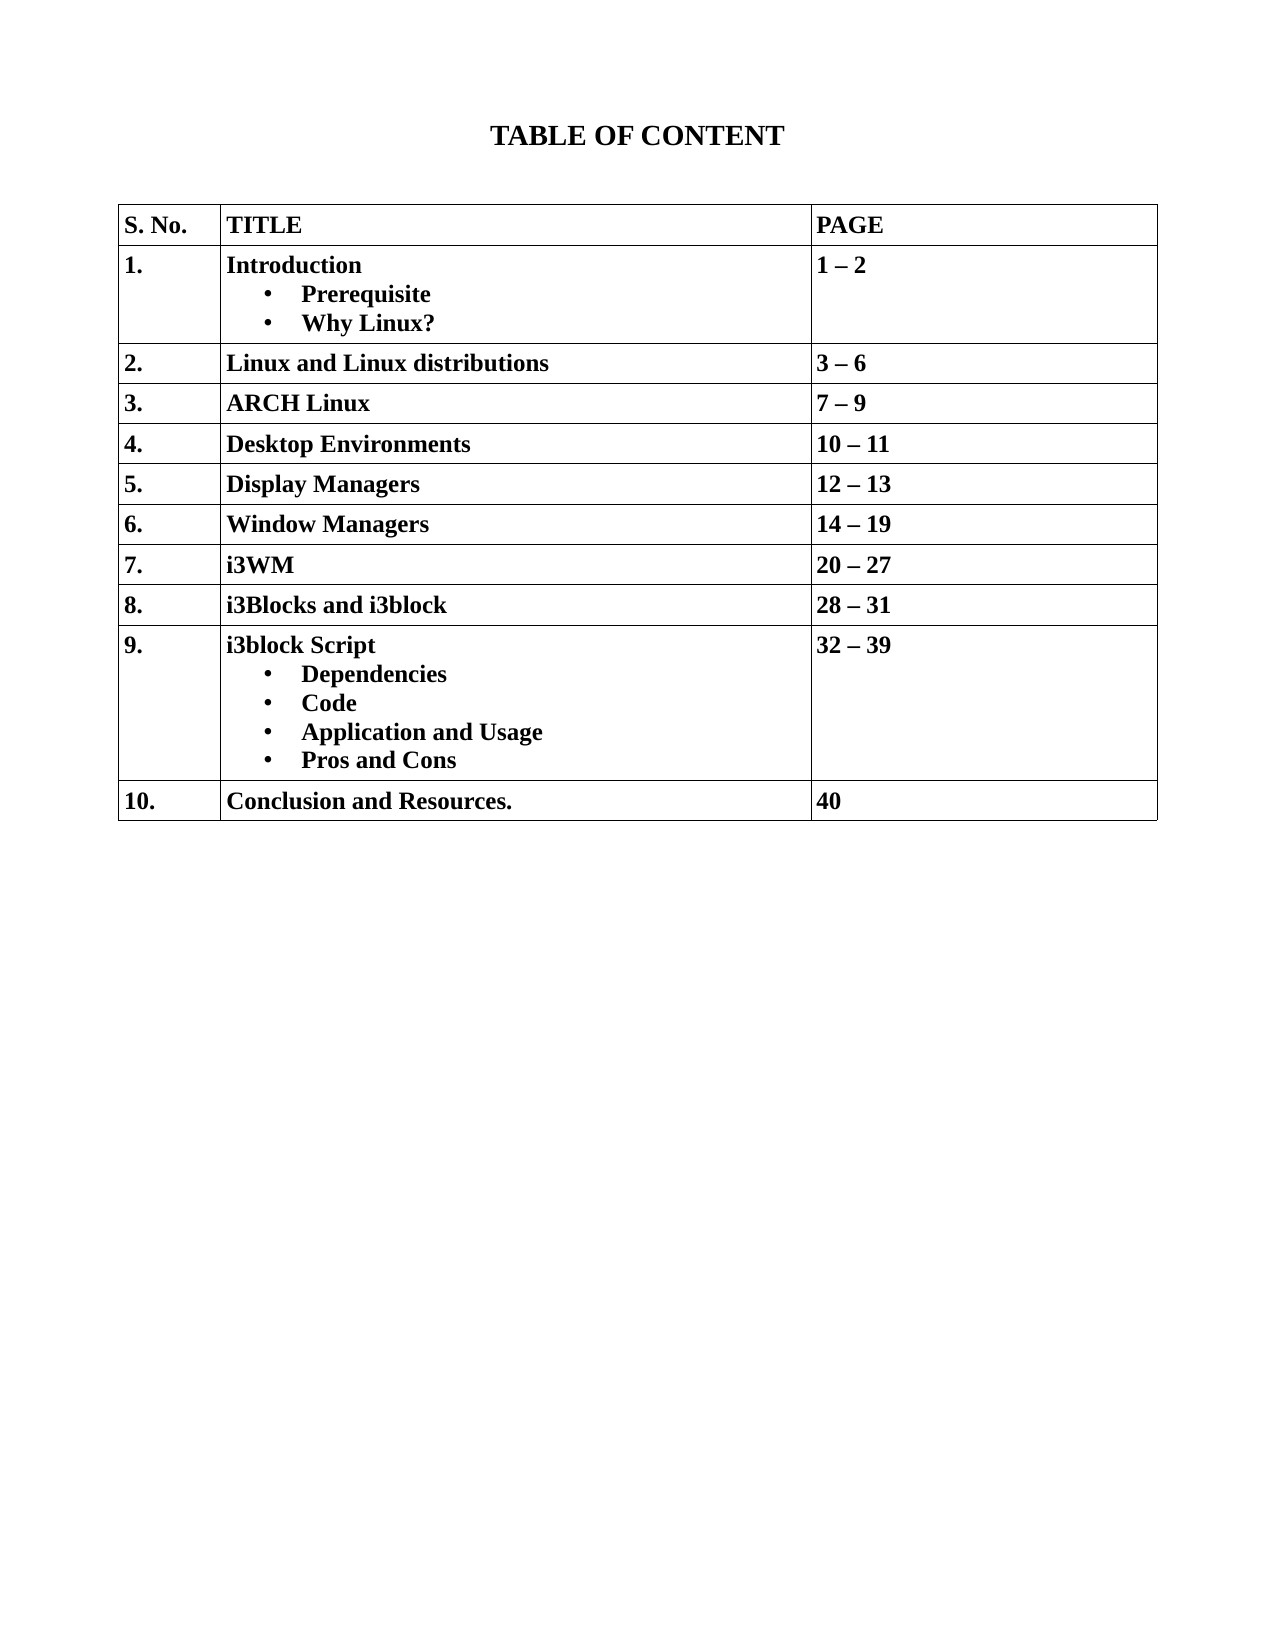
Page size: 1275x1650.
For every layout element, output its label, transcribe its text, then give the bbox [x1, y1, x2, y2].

table_cell Conclusion and Resources. [221, 781, 811, 820]
table_cell 28 – 31 [812, 585, 1157, 624]
table_cell i3WM [221, 545, 811, 584]
table_header TITLE [221, 205, 811, 244]
table_cell 14 – 19 [812, 505, 1157, 544]
text TABLE OF CONTENT [118, 118, 1157, 152]
table_cell 10. [119, 781, 220, 820]
table_cell 8. [119, 585, 220, 624]
table_cell ARCH Linux [221, 384, 811, 423]
table_cell 5. [119, 464, 220, 504]
table_cell 6. [119, 505, 220, 544]
table_cell Introduction Prerequisite Why Linux? [221, 246, 811, 342]
table_cell Desktop Environments [221, 424, 811, 463]
table_cell 40 [812, 781, 1157, 820]
table_cell i3Blocks and i3block [221, 585, 811, 624]
table_cell 1. [119, 246, 220, 342]
table_cell 2. [119, 344, 220, 383]
table_cell Linux and Linux distributions [221, 344, 811, 383]
table_cell 3. [119, 384, 220, 423]
table_cell 3 – 6 [812, 344, 1157, 383]
table_header S. No. [119, 205, 220, 244]
table_cell Display Managers [221, 464, 811, 504]
table_cell 4. [119, 424, 220, 463]
table_cell 12 – 13 [812, 464, 1157, 504]
table_header PAGE [812, 205, 1157, 244]
table_cell 20 – 27 [812, 545, 1157, 584]
table_cell 10 – 11 [812, 424, 1157, 463]
table_cell Window Managers [221, 505, 811, 544]
table_cell 7. [119, 545, 220, 584]
table_cell 32 – 39 [812, 626, 1157, 780]
table_cell i3block Script Dependencies Code Application and Usage Pros and Cons [221, 626, 811, 780]
table_cell 1 – 2 [812, 246, 1157, 342]
table_cell 7 – 9 [812, 384, 1157, 423]
table_cell 9. [119, 626, 220, 780]
